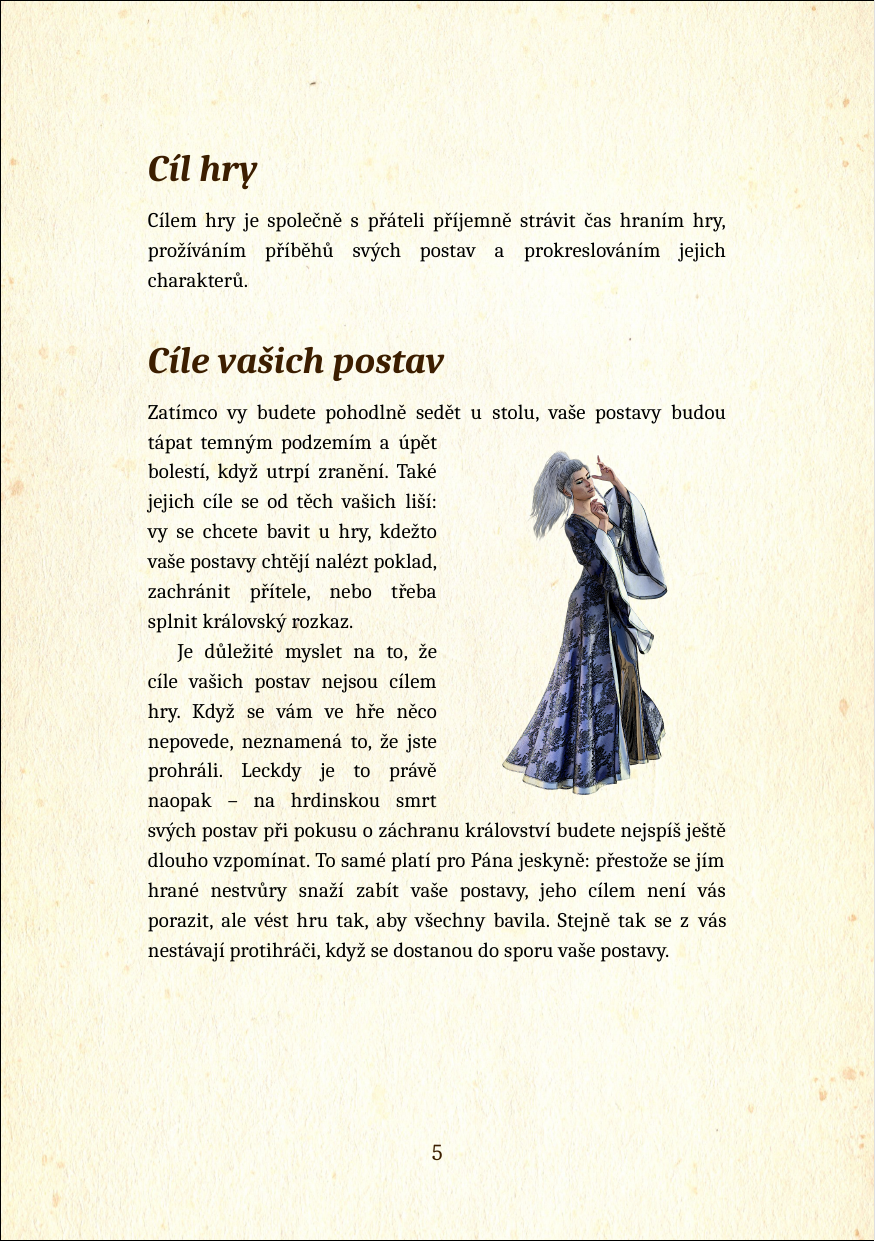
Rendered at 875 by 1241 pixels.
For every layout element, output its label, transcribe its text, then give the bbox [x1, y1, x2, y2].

text Zatímco vy budete pohodlně sedět u⁠ stolu, vaše postavy budou tápat temným podzemím a⁠ úpět bolestí, když utrpí zranění. Také jejich cíle se od těch vašich liší: vy se chcete bavit u⁠ hry, kdežto vaše postavy chtějí nalézt poklad, zachránit přítele, nebo třeba splnit královský rozkaz. Je důležité myslet na to, že cíle vašich postav nejsou cílem hry. Když se vám ve hře něco nepovede, neznamená to, že jste prohráli. Leckdy je to právě naopak – na hrdinskou smrt svých postav při pokusu o⁠ záchranu království budete nejspíš ještě dlouho vzpomínat. To samé platí pro Pána jeskyně: přestože se jím hrané nestvůry snaží zabít vaše postavy, jeho cílem není vás porazit, ale vést hru tak, aby všechny bavila. Stejně tak se z⁠ vás nestávají protihráči, když se dostanou do sporu vaše postavy. [148, 400, 726, 962]
subtitle Cíl hry [148, 148, 726, 191]
text Cílem hry je společně s⁠ přáteli příjemně strávit čas hraním hry, prožíváním příběhů svých postav a⁠ prokreslováním jejich charakterů. [148, 208, 726, 292]
picture [1, 1, 874, 1240]
subtitle Cíle vašich postav [148, 339, 726, 383]
